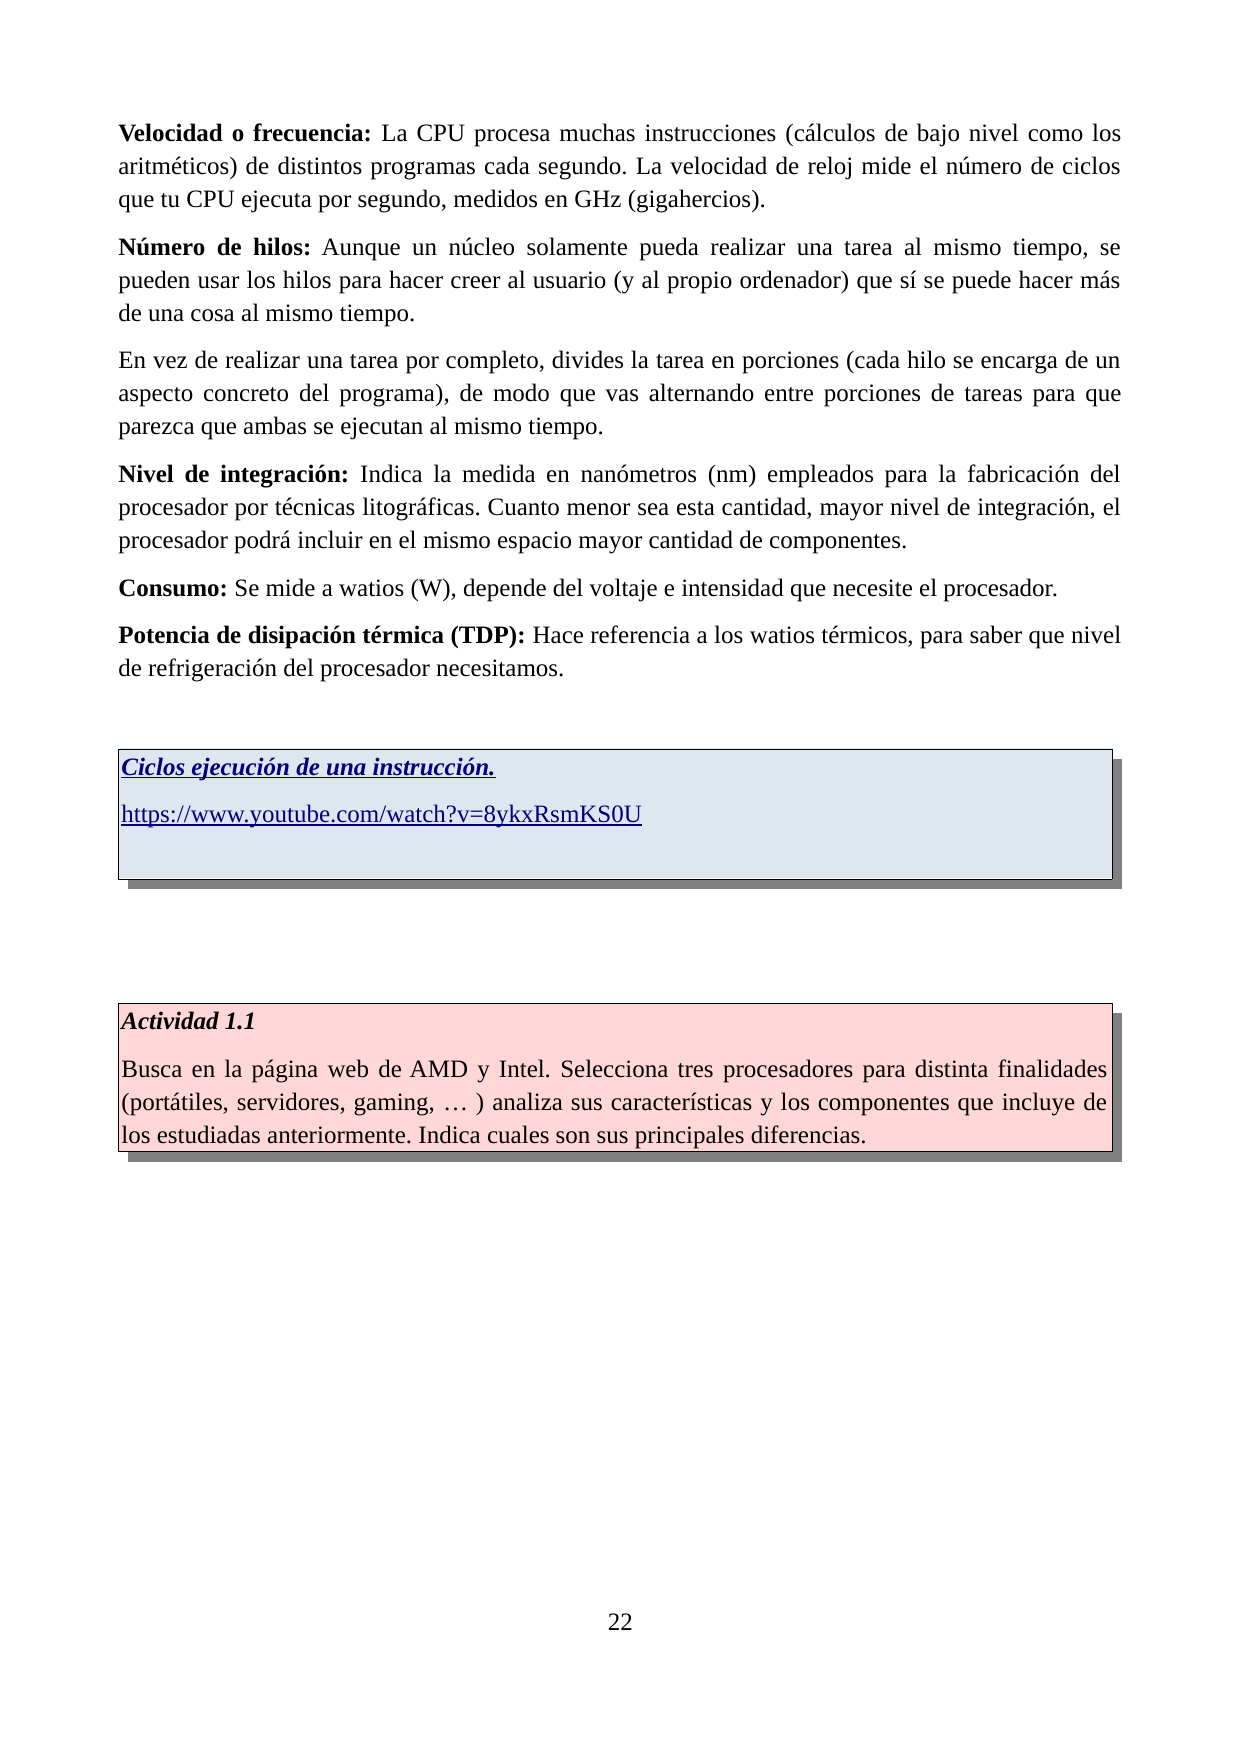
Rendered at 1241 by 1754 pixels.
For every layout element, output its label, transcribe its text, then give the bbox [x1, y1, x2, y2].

text Actividad 1.1 [119, 1004, 1112, 1035]
text Número de hilos: Aunque un núcleo solamente pueda realizar una tarea al mismo tiempo, se pueden usar los hilos para hacer creer al usuario (y al propio ordenador) que sí se puede hacer más de una cosa al mismo tiempo. [118, 232, 1122, 327]
text Ciclos ejecución de una instrucción. [119, 750, 1112, 780]
text https://www.youtube.com/watch?v=8ykxRsmKS0U [119, 796, 1112, 828]
text En vez de realizar una tarea por completo, divides la tarea en porciones (cada hilo se encarga de un aspecto concreto del programa), de modo que vas alternando entre porciones de tareas para que parezca que ambas se ejecutan al mismo tiempo. [118, 345, 1122, 440]
text Consumo: Se mide a watios (W), depende del voltaje e intensidad que necesite el procesador. [118, 573, 1122, 601]
text Busca en la página web de AMD y Intel. Selecciona tres procesadores para distinta finalidades (portátiles, servidores, gaming, … ) analiza sus características y los componentes que incluye de los estudiadas anteriormente. Indica cuales son sus principales diferencias. [119, 1051, 1112, 1151]
text Nivel de integración: Indica la medida en nanómetros (nm) empleados para la fabricación del procesador por técnicas litográficas. Cuanto menor sea esta cantidad, mayor nivel de integración, el procesador podrá incluir en el mismo espacio mayor cantidad de componentes. [118, 459, 1122, 554]
text Velocidad o frecuencia: La CPU procesa muchas instrucciones (cálculos de bajo nivel como los aritméticos) de distintos programas cada segundo. La velocidad de reloj mide el número de ciclos que tu CPU ejecuta por segundo, medidos en GHz (gigahercios). [118, 118, 1122, 213]
text Potencia de disipación térmica (TDP): Hace referencia a los watios térmicos, para saber que nivel de refrigeración del procesador necesitamos. [118, 620, 1122, 682]
